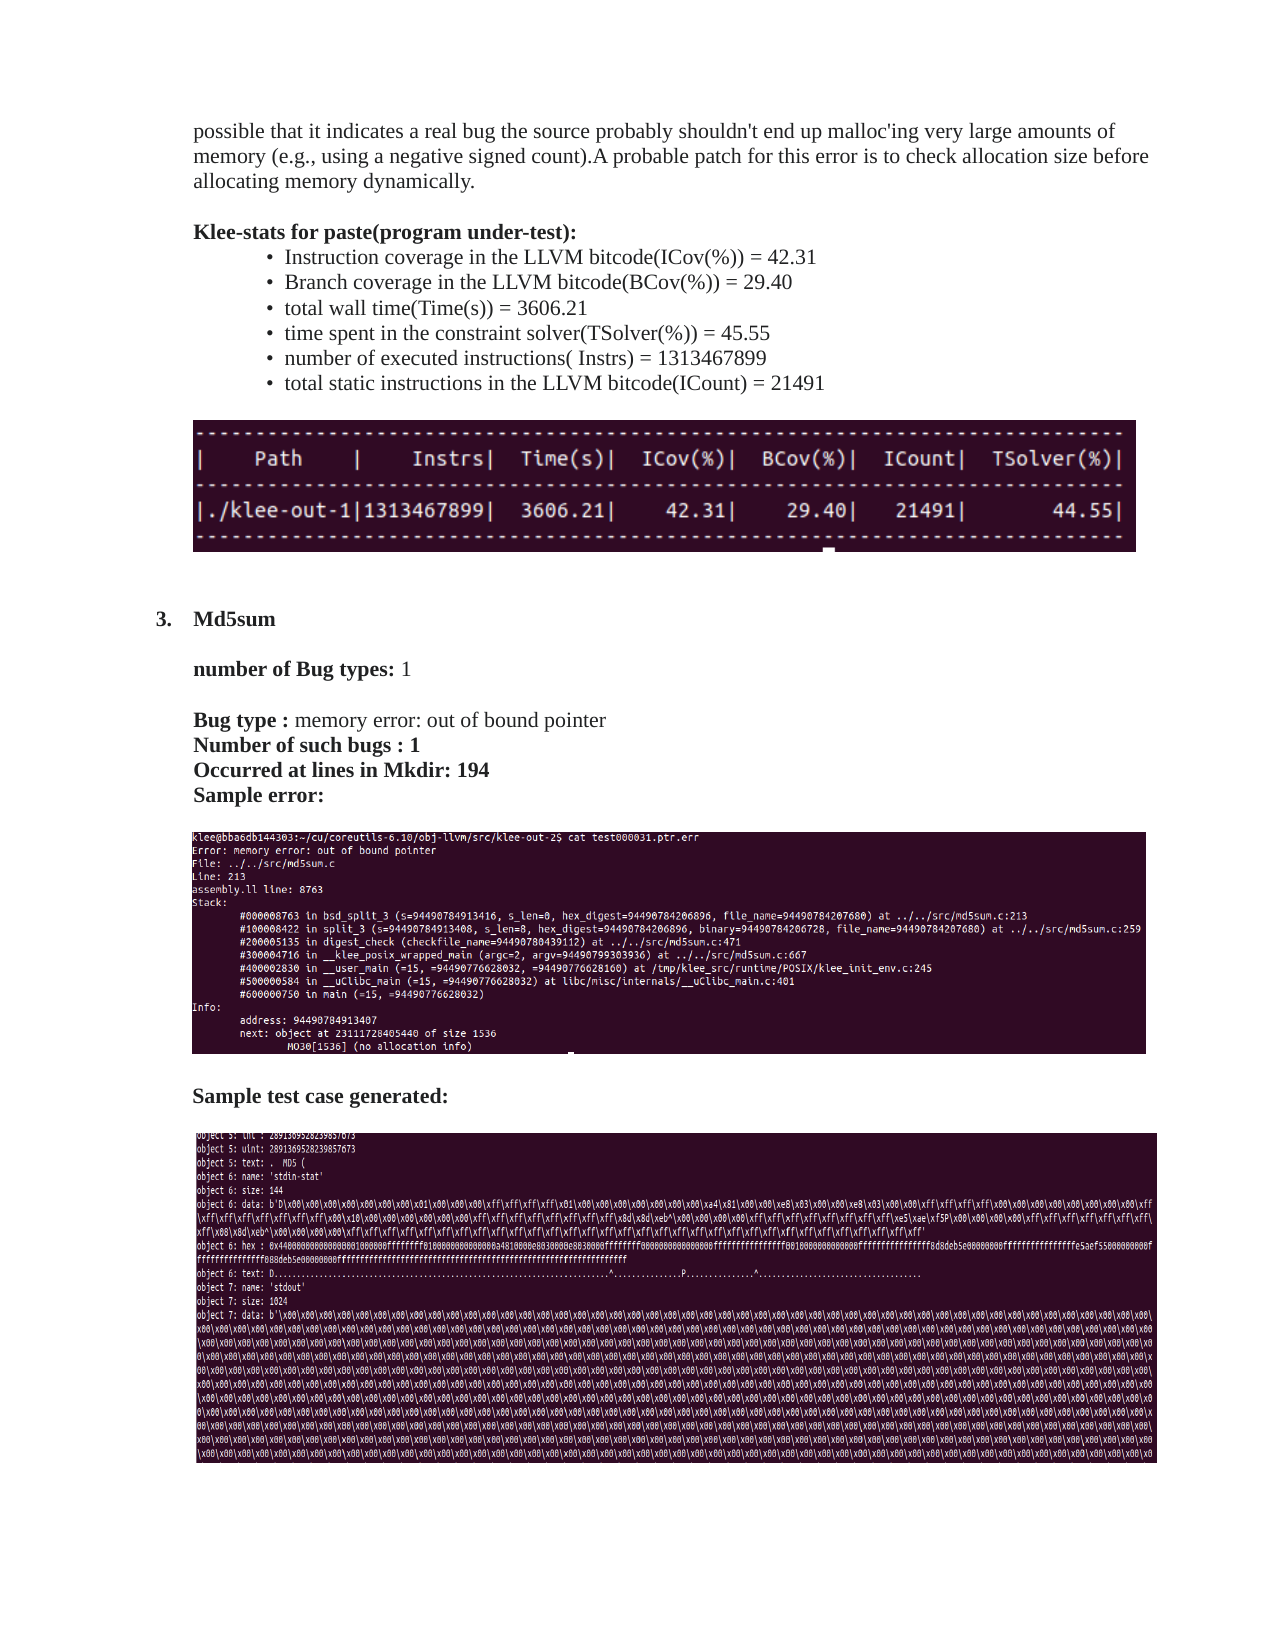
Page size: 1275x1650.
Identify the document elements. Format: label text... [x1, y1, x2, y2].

list possible that it indicates a real bug the source probably shouldn't end up malloc'ing very large amounts of memory (e.g., using a negative signed count).A probable patch for this error is to check allocation size before allocating memory dynamically. Klee-stats for paste(program under-test): • Instruction coverage in the LLVM bitcode(ICov(%)) = 42.31 [156, 118, 1157, 269]
text Sample test case generated: [118, 833, 1157, 1159]
list • total wall time(Time(s)) = 3606.21 [156, 294, 1157, 320]
picture [192, 832, 1146, 1054]
list Md5sum [156, 606, 1157, 631]
list • total static instructions in the LLVM bitcode(ICount) = 21491 [156, 370, 1157, 606]
list Bug type : memory error: out of bound pointer Number of such bugs : 1 Occurred at lines in Mkdir: 194 Sample error: [156, 707, 1157, 833]
picture [193, 420, 1136, 552]
list • Branch coverage in the LLVM bitcode(BCov(%)) = 29.40 [156, 269, 1157, 294]
list number of Bug types: 1 [156, 631, 1157, 707]
list • number of executed instructions( Instrs) = 1313467899 [156, 345, 1157, 370]
picture [196, 1133, 1157, 1463]
list • time spent in the constraint solver(TSolver(%)) = 45.55 [156, 320, 1157, 345]
